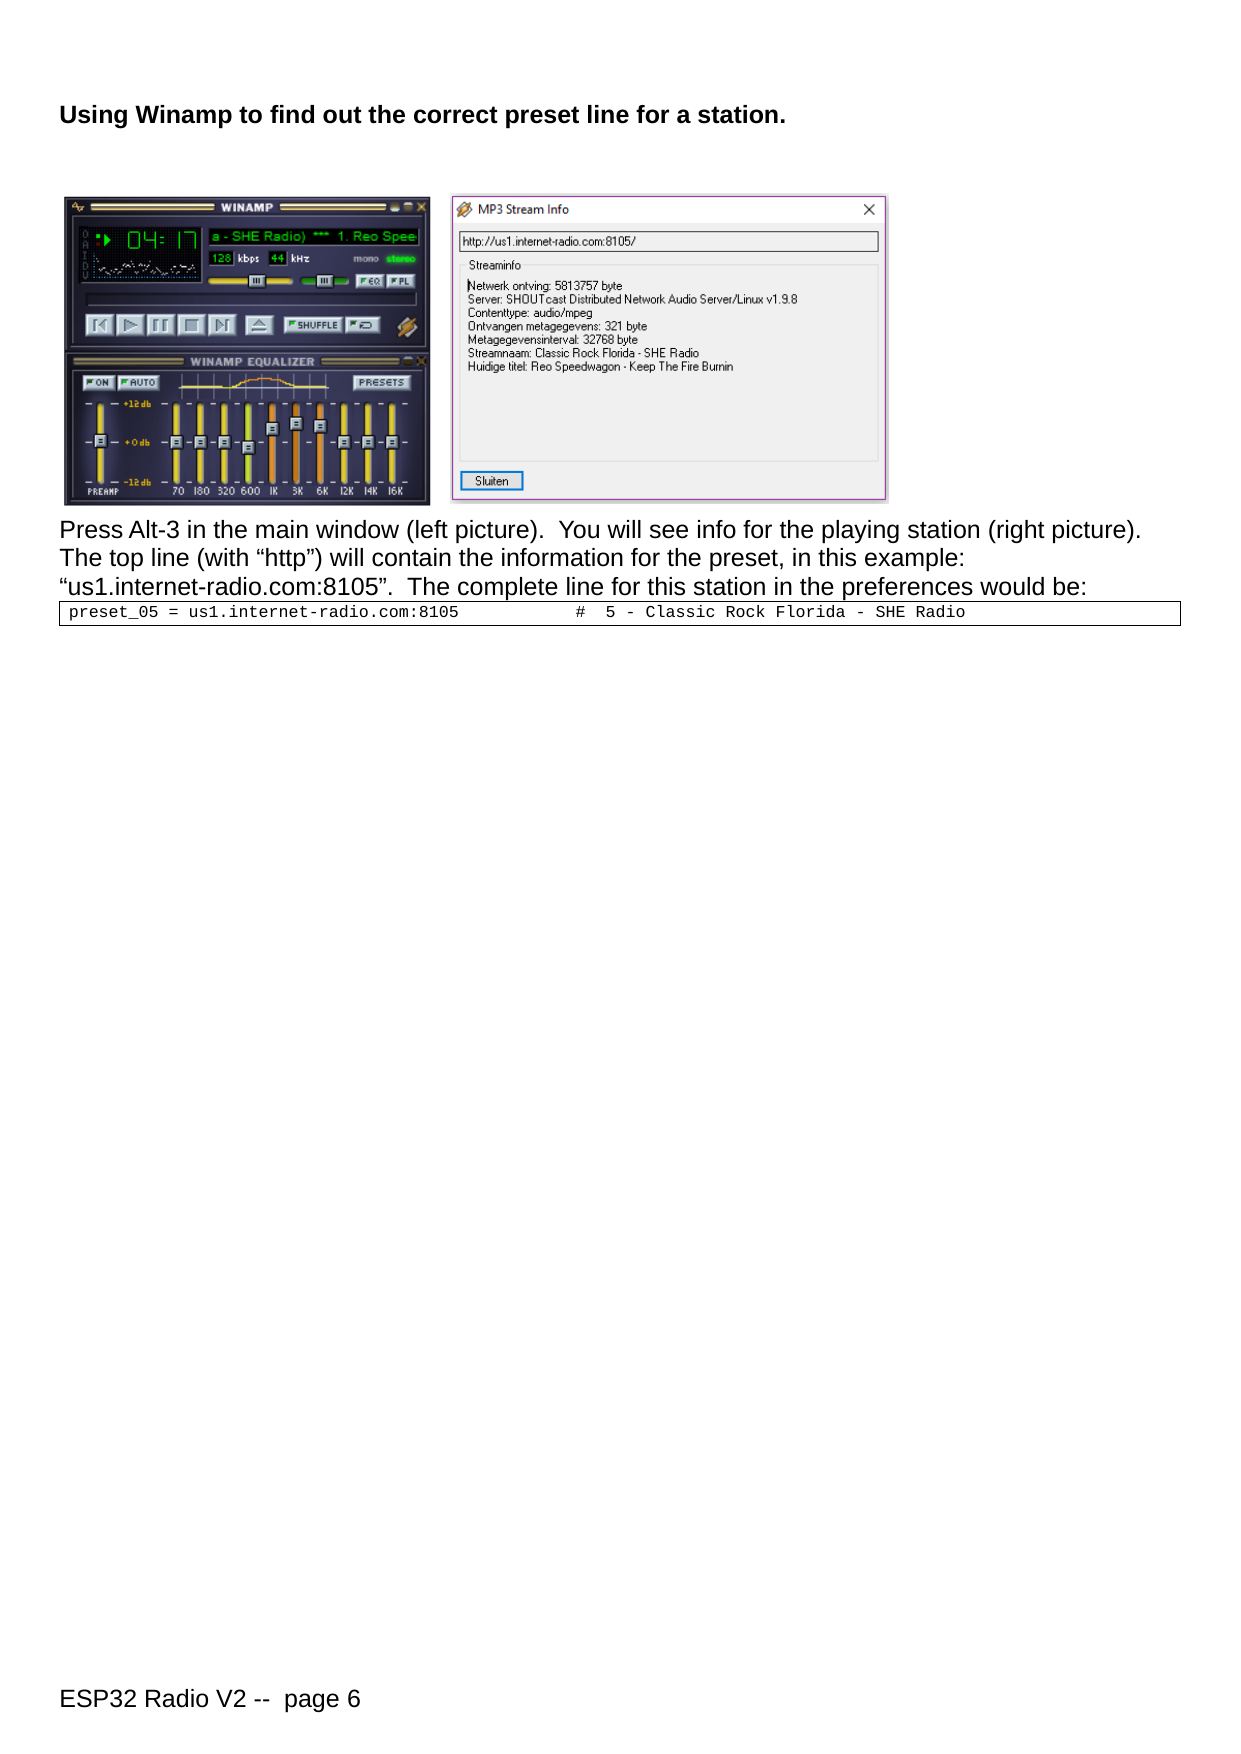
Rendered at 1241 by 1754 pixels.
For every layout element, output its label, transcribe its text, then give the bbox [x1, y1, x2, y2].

text Press Alt-3 in the main window (left picture). You will see info for the playing station (right picture). The top line (with “http”) will contain the information for the preset, in this example: [59, 515, 1181, 572]
subtitle Using Winamp to find out the correct preset line for a station. [59, 100, 1181, 129]
text preset_05 = us1.internet-radio.com:8105 # 5 - Classic Rock Florida - SHE Radio [60, 602, 1180, 625]
text “us1.internet-radio.com:8105”. The complete line for this station in the preferences would be: [59, 572, 1181, 601]
